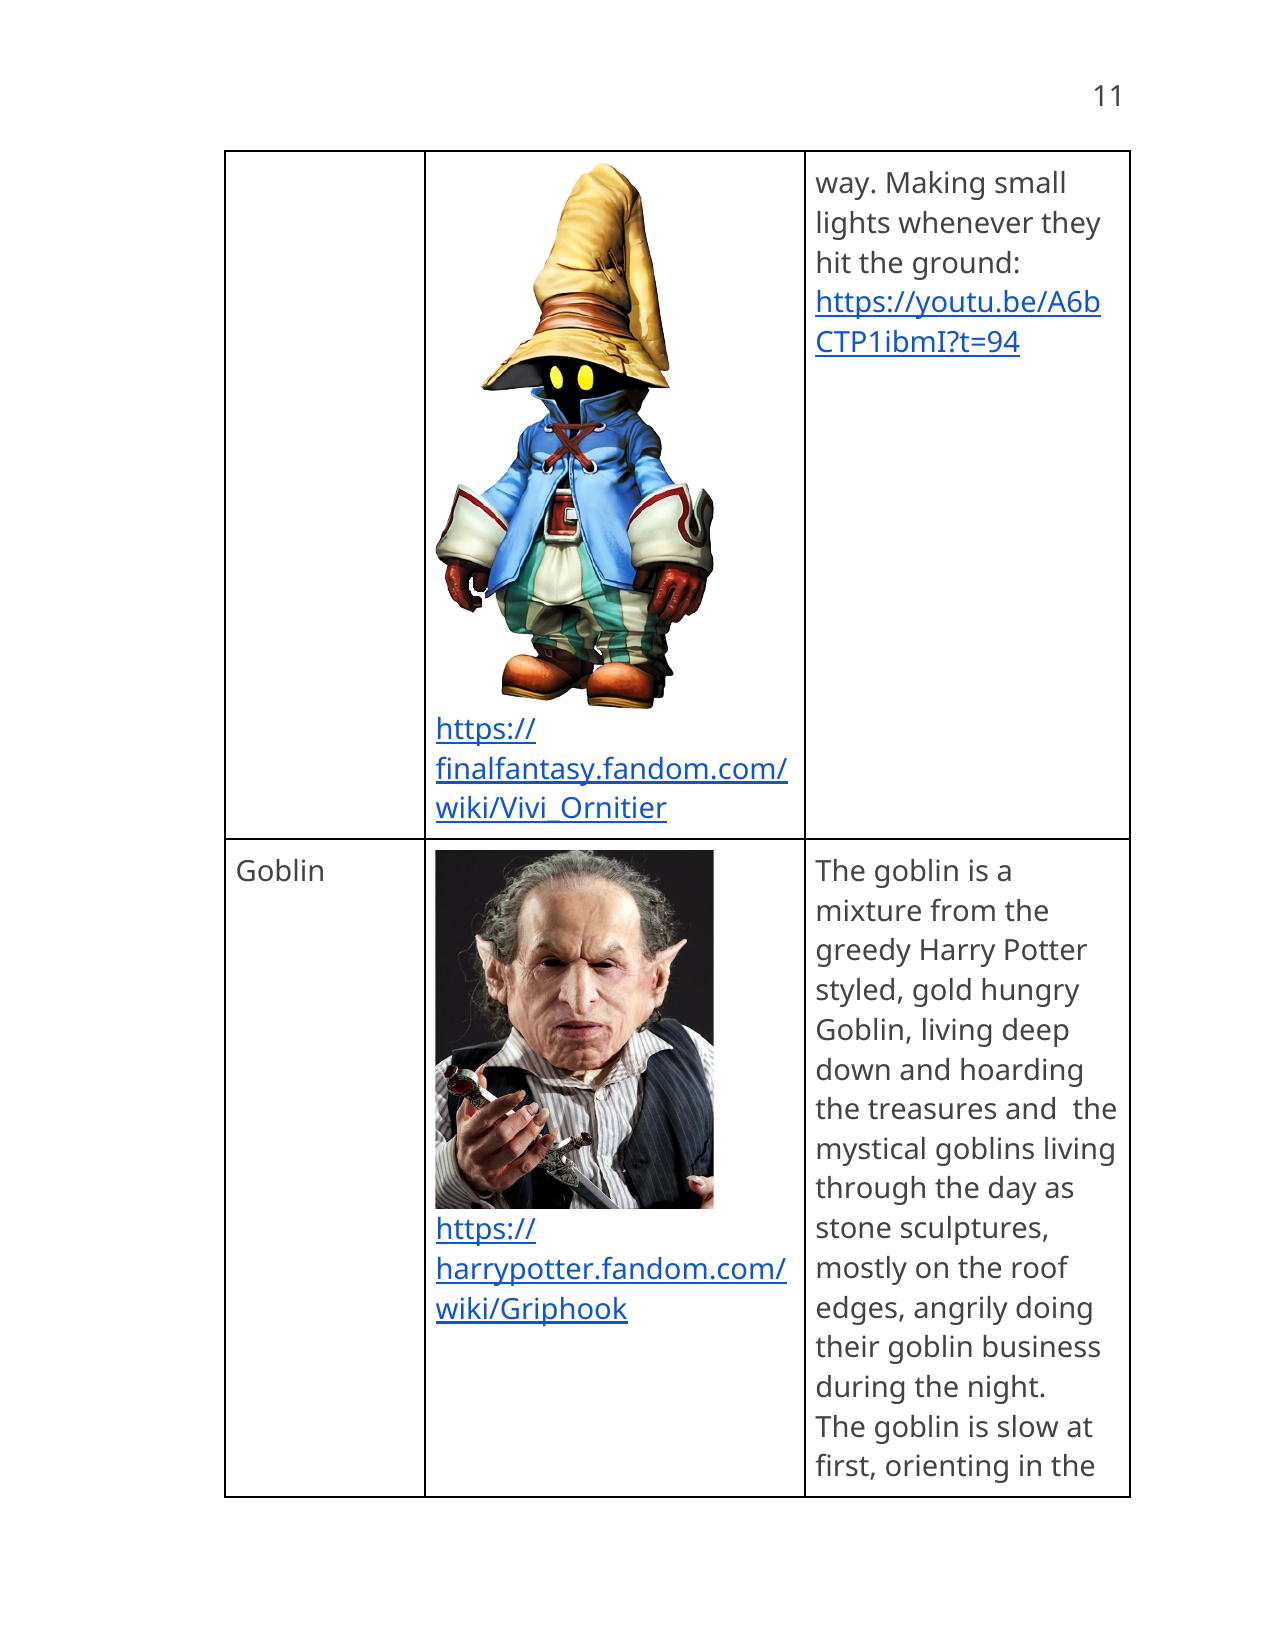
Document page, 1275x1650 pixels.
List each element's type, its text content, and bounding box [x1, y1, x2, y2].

table_header way. Making small lights whenever they hit the ground: https://youtu.be/A6bCTP1ibmI?t=94 [806, 152, 1129, 838]
picture [435, 850, 714, 1209]
table_cell The goblin is a mixture from the greedy Harry Potter styled, gold hungry Goblin, living deep down and hoarding the treasures and the mystical goblins living through the day as stone sculptures, mostly on the roof edges, angrily doing their goblin business during the night. The goblin is slow at first, orienting in the [806, 840, 1129, 1496]
picture [435, 162, 714, 709]
table_cell Goblin [226, 840, 424, 1496]
table_header [226, 152, 424, 838]
table_cell https://harrypotter.fandom.com/wiki/Griphook [426, 840, 804, 1496]
table_header https://finalfantasy.fandom.com/wiki/Vivi_Ornitier [426, 152, 804, 838]
